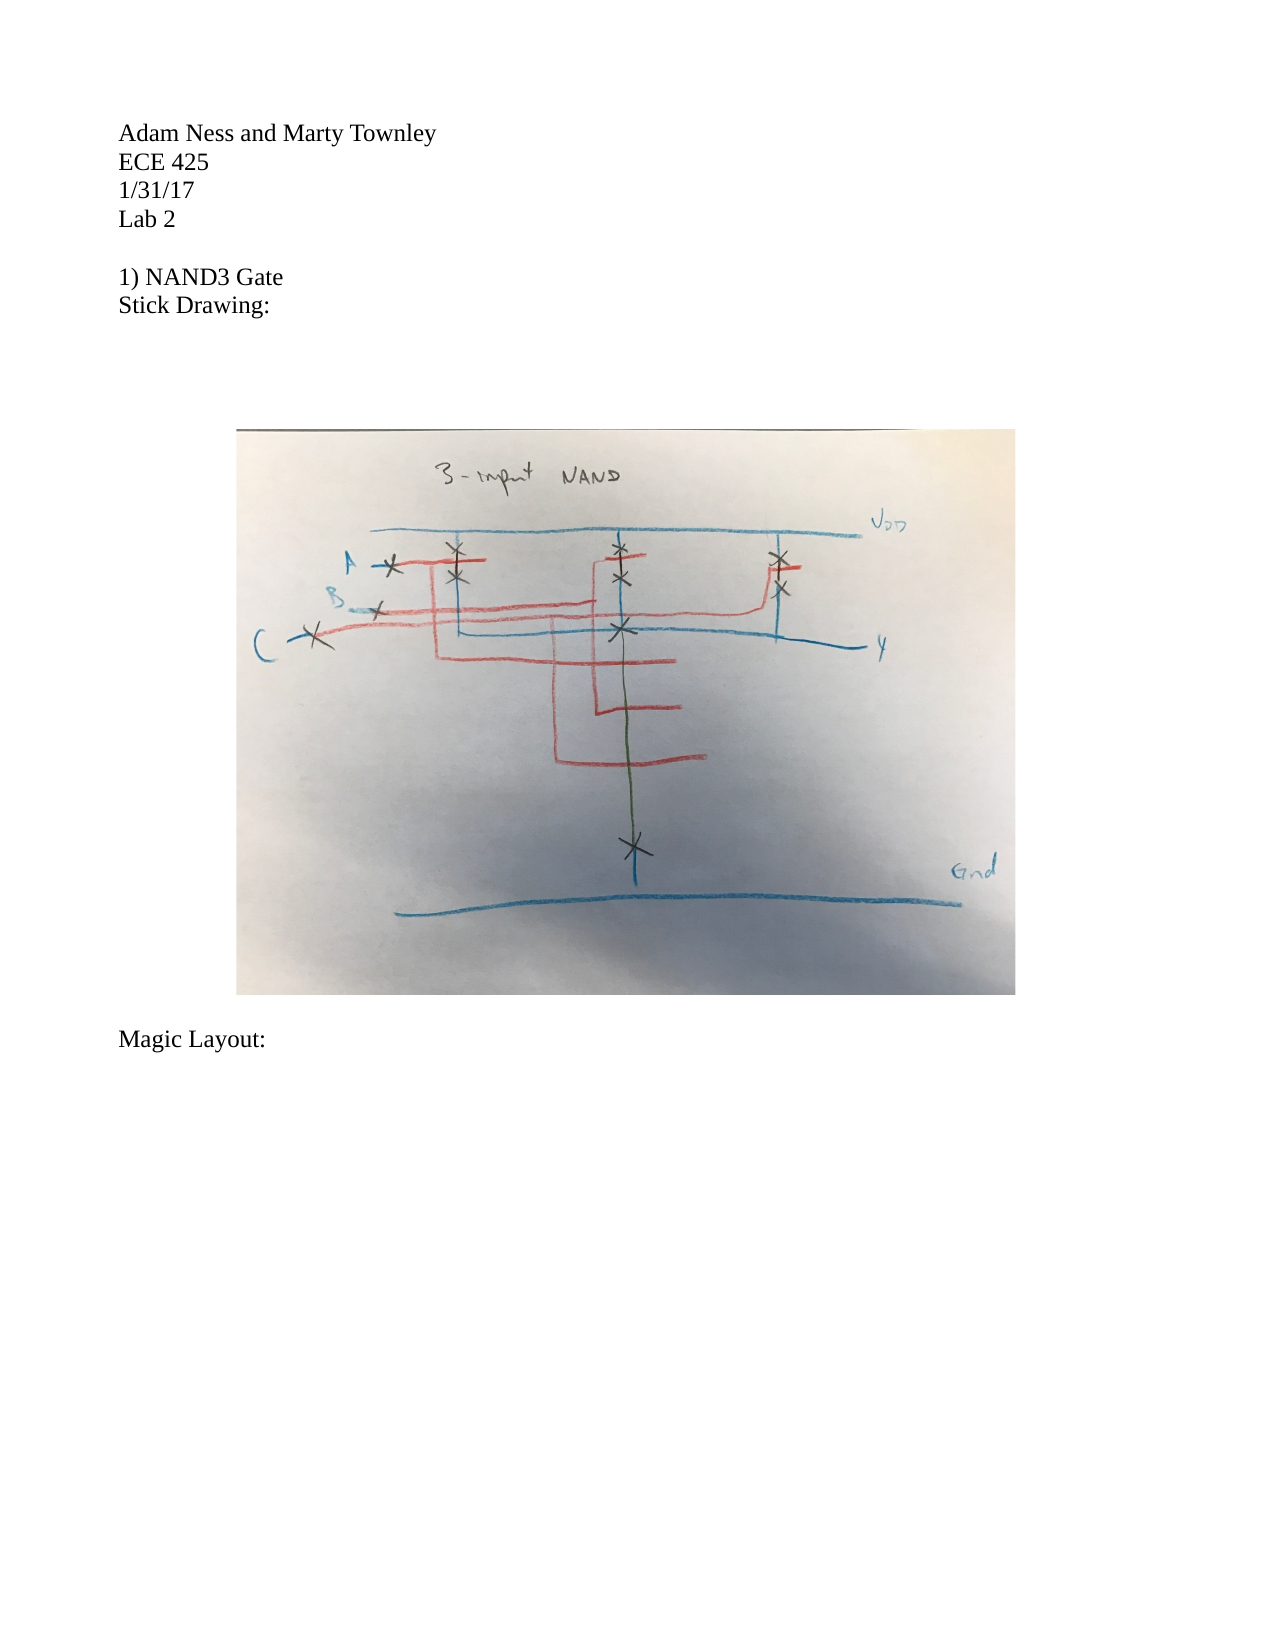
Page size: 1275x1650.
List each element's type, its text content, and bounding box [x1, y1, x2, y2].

picture [236, 570, 1016, 790]
text Stick Drawing: [118, 291, 1157, 319]
text 1/31/17 [118, 176, 1157, 204]
text 1) NAND3 Gate [118, 262, 1157, 291]
text Magic Layout: [118, 1024, 1157, 1052]
text Adam Ness and Marty Townley [118, 118, 1157, 147]
text Lab 2 [118, 204, 1157, 233]
text ECE 425 [118, 147, 1157, 176]
